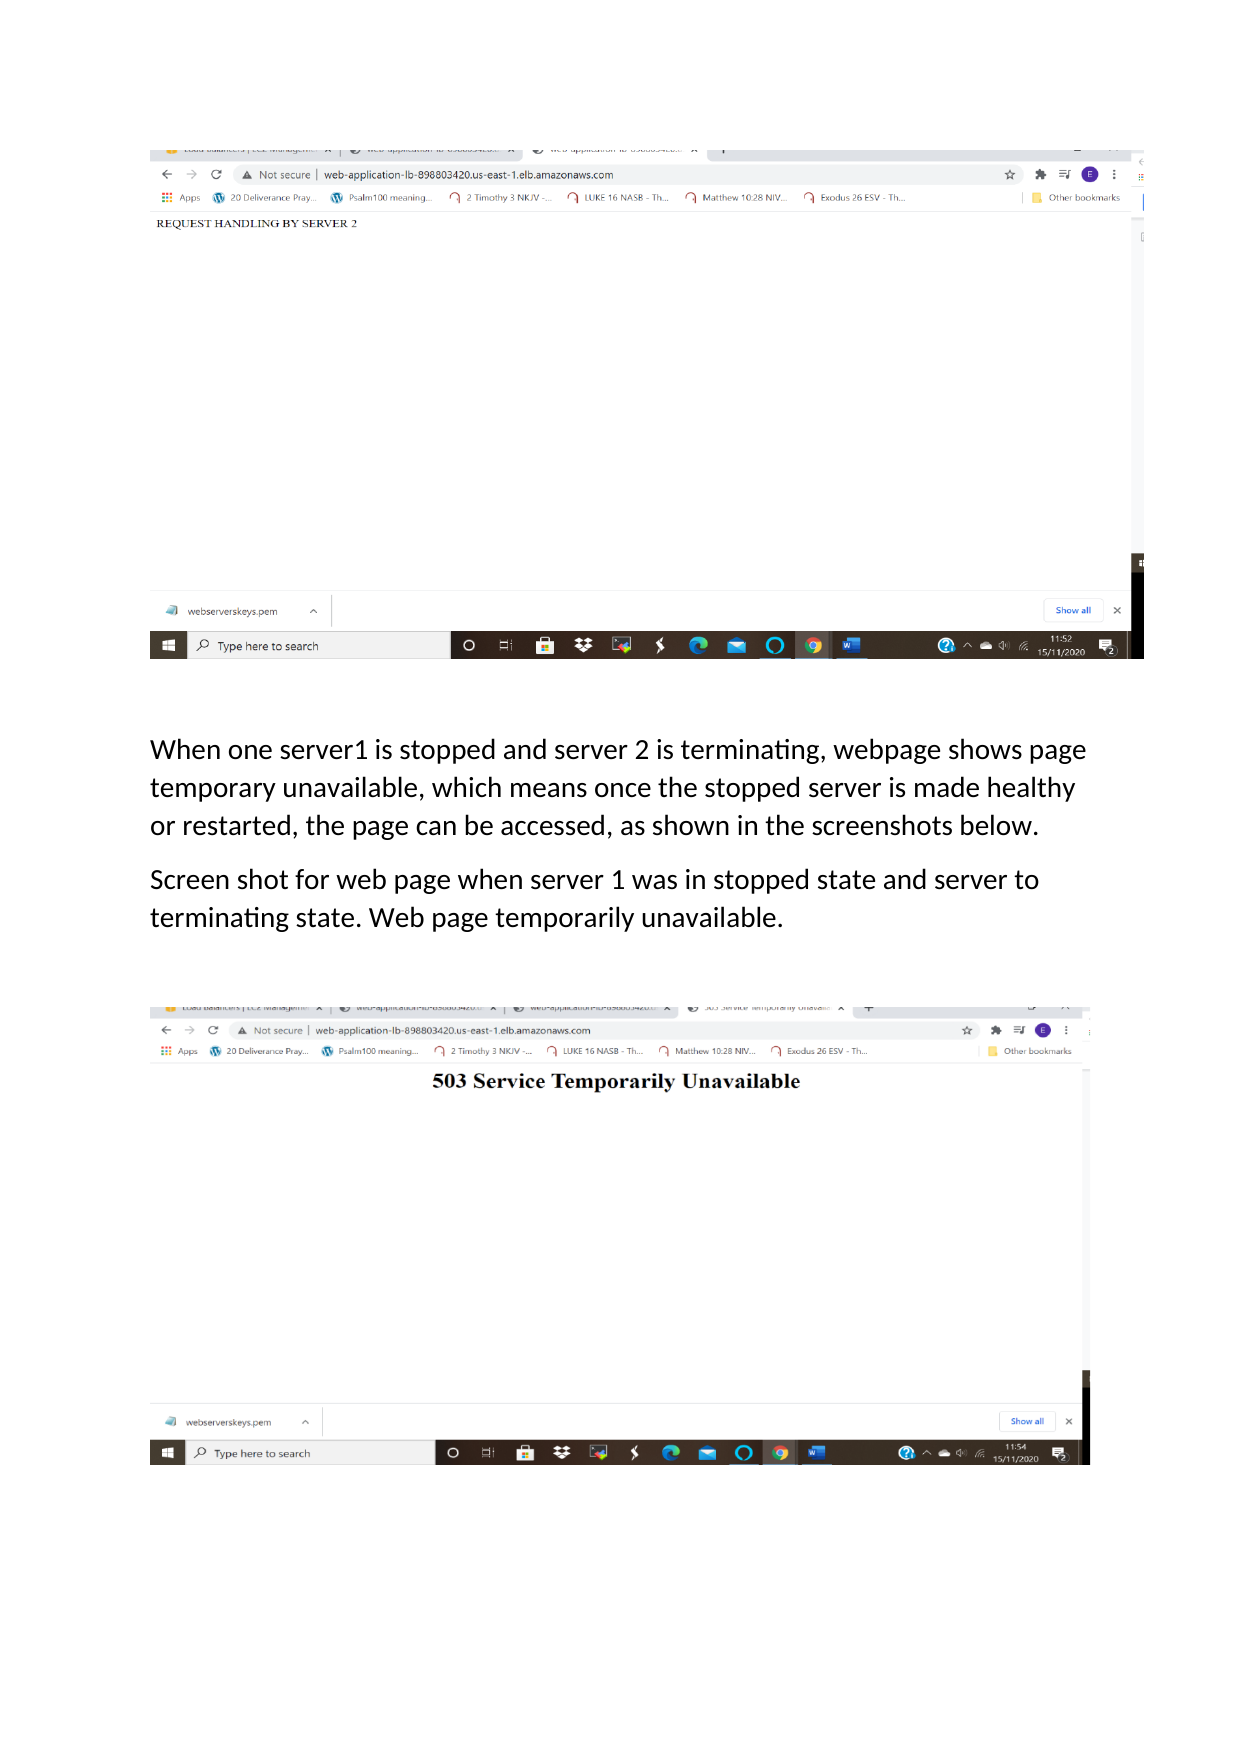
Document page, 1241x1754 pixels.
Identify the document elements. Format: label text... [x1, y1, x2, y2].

text Screen shot for web page when server 1 was in stopped state and server to terminating state. Web page temporarily unavailable. [150, 861, 1090, 934]
text When one server1 is stopped and server 2 is terminating, webpage shows page temporary unavailable, which means once the stopped server is made healthy or restarted, the page can be accessed, as shown in the screenshots below. [150, 731, 1090, 842]
